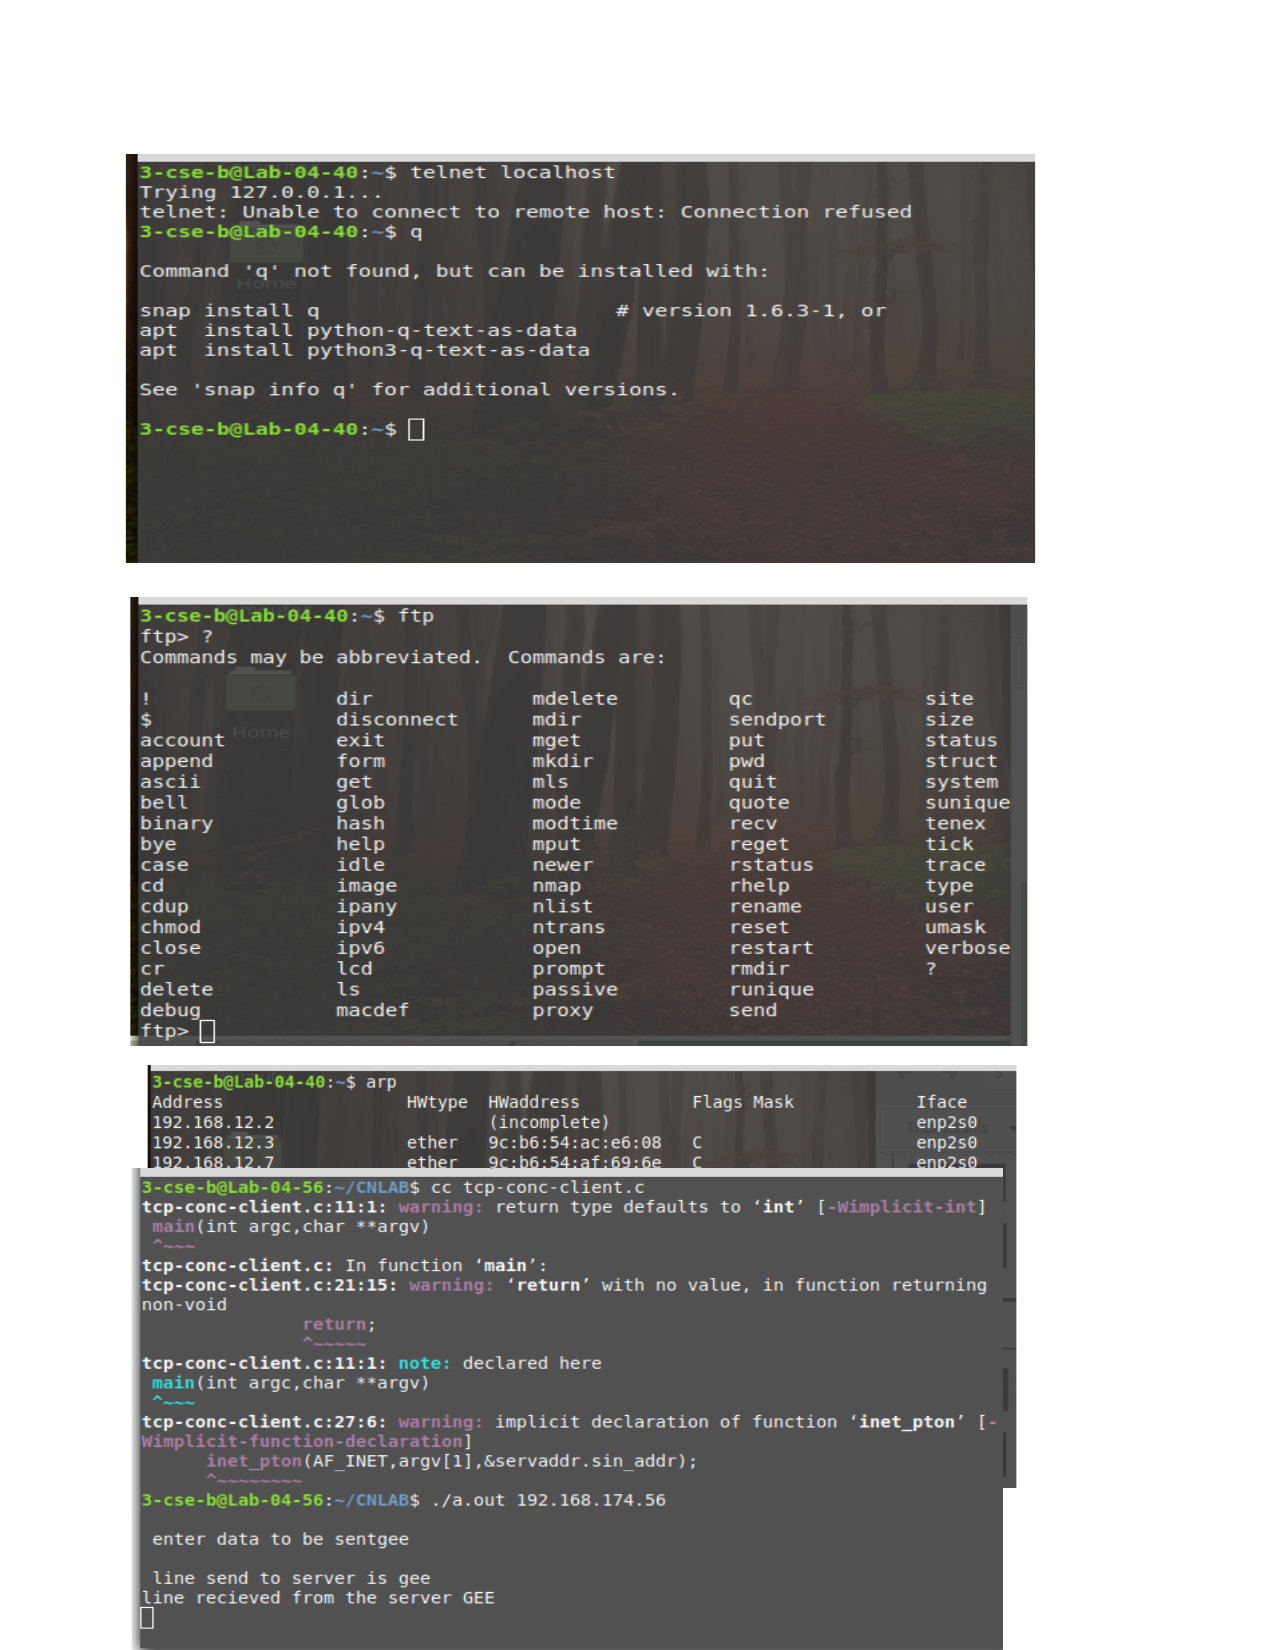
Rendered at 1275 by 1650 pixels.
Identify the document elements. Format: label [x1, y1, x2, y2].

picture [131, 1065, 1003, 1650]
picture [130, 597, 171, 1046]
picture [125, 154, 158, 563]
